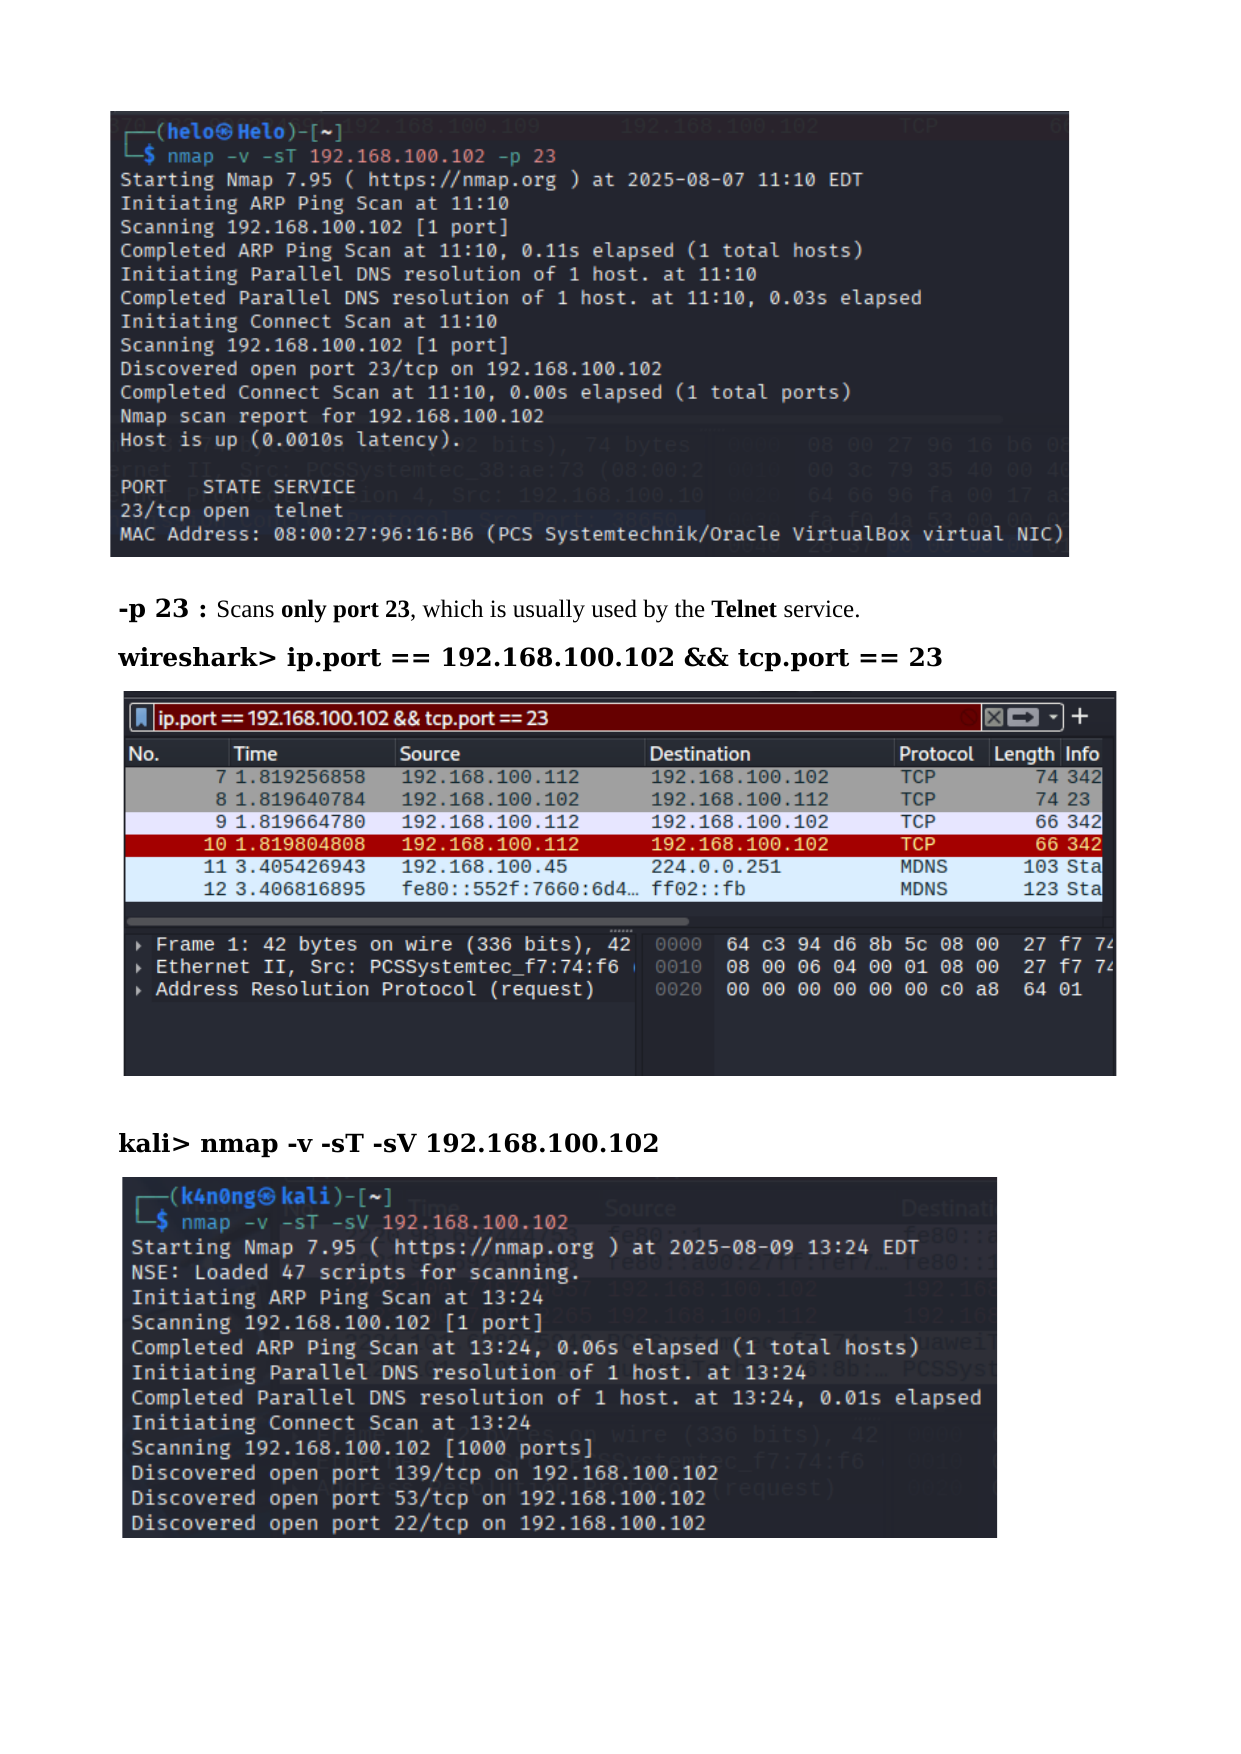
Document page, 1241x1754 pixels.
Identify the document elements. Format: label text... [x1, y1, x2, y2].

text -p 23 : Scans only port 23, which is usually used by the Telnet service. [118, 594, 1122, 624]
text kali> nmap -v -sT -sV 192.168.100.102 [118, 1129, 1122, 1158]
picture [110, 111, 1070, 557]
picture [123, 691, 1117, 1076]
text wireshark> ip.port == 192.168.100.102 && tcp.port == 23 [118, 643, 1122, 672]
picture [122, 1177, 998, 1538]
